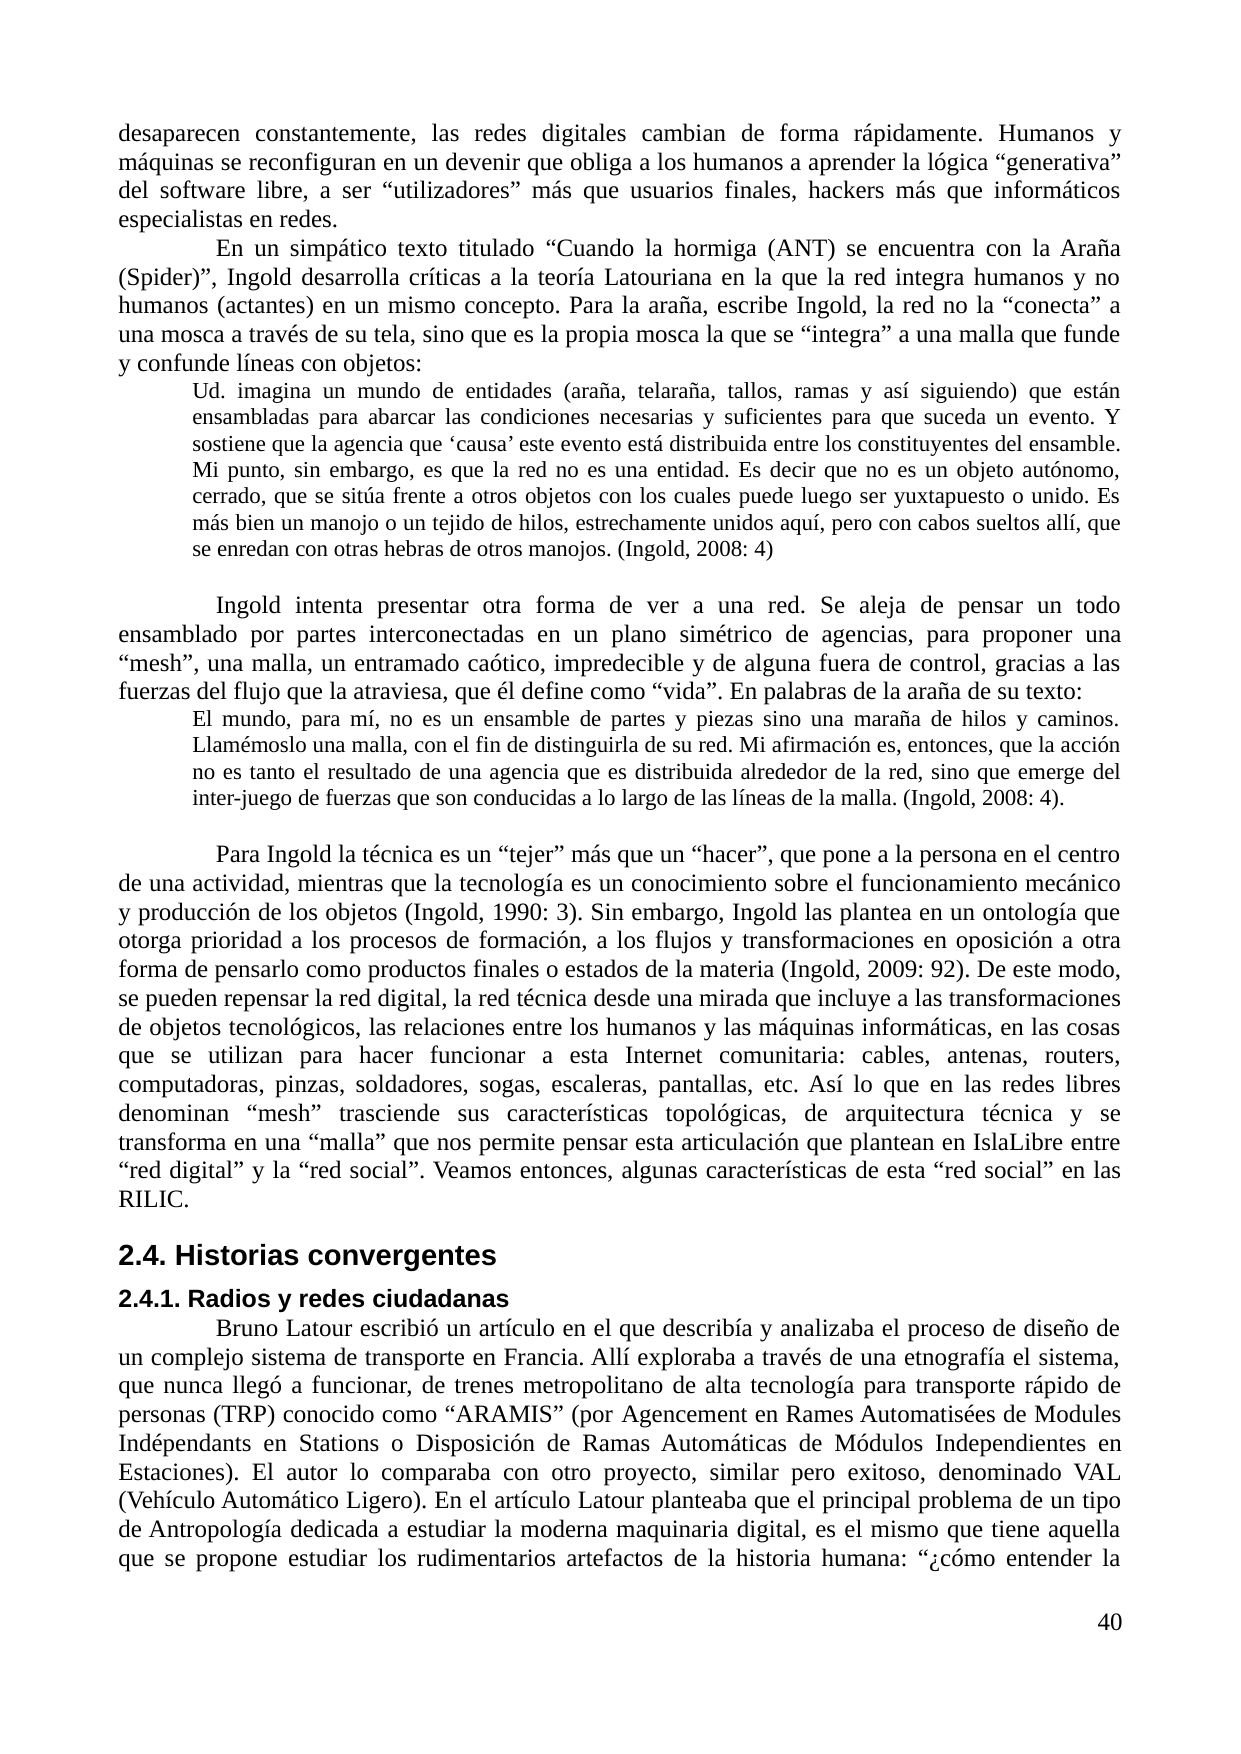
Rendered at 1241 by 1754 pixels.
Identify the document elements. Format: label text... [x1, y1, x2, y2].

text El mundo, para mí, no es un ensamble de partes y piezas sino una maraña de hilos y caminos. Llamémoslo una malla, con el fin de distinguirla de su red. Mi afirmación es, entonces, que la acción no es tanto el resultado de una agencia que es distribuida alrededor de la red, sino que emerge del inter-juego de fuerzas que son conducidas a lo largo de las líneas de la malla. (Ingold, 2008: 4). [192, 705, 1122, 811]
subtitle 2.4.1. Radios y redes ciudadanas [118, 1284, 1122, 1313]
text En un simpático texto titulado “Cuando la hormiga (ANT) se encuentra con la Araña (Spider)”, Ingold desarrolla críticas a la teoría Latouriana en la que la red integra humanos y no humanos (actantes) en un mismo concepto. Para la araña, escribe Ingold, la red no la “conecta” a una mosca a través de su tela, sino que es la propia mosca la que se “integra” a una malla que funde y confunde líneas con objetos: [118, 233, 1122, 377]
text Ingold intenta presentar otra forma de ver a una red. Se aleja de pensar un todo ensamblado por partes interconectadas en un plano simétrico de agencias, para proponer una “mesh”, una malla, un entramado caótico, impredecible y de alguna fuera de control, gracias a las fuerzas del flujo que la atraviesa, que él define como “vida”. En palabras de la araña de su texto: [118, 590, 1122, 705]
text Bruno Latour escribió un artículo en el que describía y analizaba el proceso de diseño de un complejo sistema de transporte en Francia. Allí exploraba a través de una etnografía el sistema, que nunca llegó a funcionar, de trenes metropolitano de alta tecnología para transporte rápido de personas (TRP) conocido como “ARAMIS” (por Agencement en Rames Automatisées de Modules Indépendants en Stations o Disposición de Ramas Automáticas de Módulos Independientes en Estaciones). El autor lo comparaba con otro proyecto, similar pero exitoso, denominado VAL (Vehículo Automático Ligero). En el artículo Latour planteaba que el principal problema de un tipo de Antropología dedicada a estudiar la moderna maquinaria digital, es el mismo que tiene aquella que se propone estudiar los rudimentarios artefactos de la historia humana: “¿cómo entender la [118, 1313, 1122, 1572]
subtitle 2.4. Historias convergentes [118, 1238, 1122, 1272]
text Para Ingold la técnica es un “tejer” más que un “hacer”, que pone a la persona en el centro de una actividad, mientras que la tecnología es un conocimiento sobre el funcionamiento mecánico y producción de los objetos (Ingold, 1990: 3). Sin embargo, Ingold las plantea en un ontología que otorga prioridad a los procesos de formación, a los flujos y transformaciones en oposición a otra forma de pensarlo como productos finales o estados de la materia (Ingold, 2009: 92). De este modo, se pueden repensar la red digital, la red técnica desde una mirada que incluye a las transformaciones de objetos tecnológicos, las relaciones entre los humanos y las máquinas informáticas, en las cosas que se utilizan para hacer funcionar a esta Internet comunitaria: cables, antenas, routers, computadoras, pinzas, soldadores, sogas, escaleras, pantallas, etc. Así lo que en las redes libres denominan “mesh” trasciende sus características topológicas, de arquitectura técnica y se transforma en una “malla” que nos permite pensar esta articulación que plantean en IslaLibre entre “red digital” y la “red social”. Veamos entonces, algunas características de esta “red social” en las RILIC. [118, 839, 1122, 1213]
text desaparecen constantemente, las redes digitales cambian de forma rápidamente. Humanos y máquinas se reconfiguran en un devenir que obliga a los humanos a aprender la lógica “generativa” del software libre, a ser “utilizadores” más que usuarios finales, hackers más que informáticos especialistas en redes. [118, 118, 1122, 233]
text Ud. imagina un mundo de entidades (araña, telaraña, tallos, ramas y así siguiendo) que están ensambladas para abarcar las condiciones necesarias y suficientes para que suceda un evento. Y sostiene que la agencia que ‘causa’ este evento está distribuida entre los constituyentes del ensamble. Mi punto, sin embargo, es que la red no es una entidad. Es decir que no es un objeto autónomo, cerrado, que se sitúa frente a otros objetos con los cuales puede luego ser yuxtapuesto o unido. Es más bien un manojo o un tejido de hilos, estrechamente unidos aquí, pero con cabos sueltos allí, que se enredan con otras hebras de otros manojos. (Ingold, 2008: 4) [192, 377, 1122, 561]
